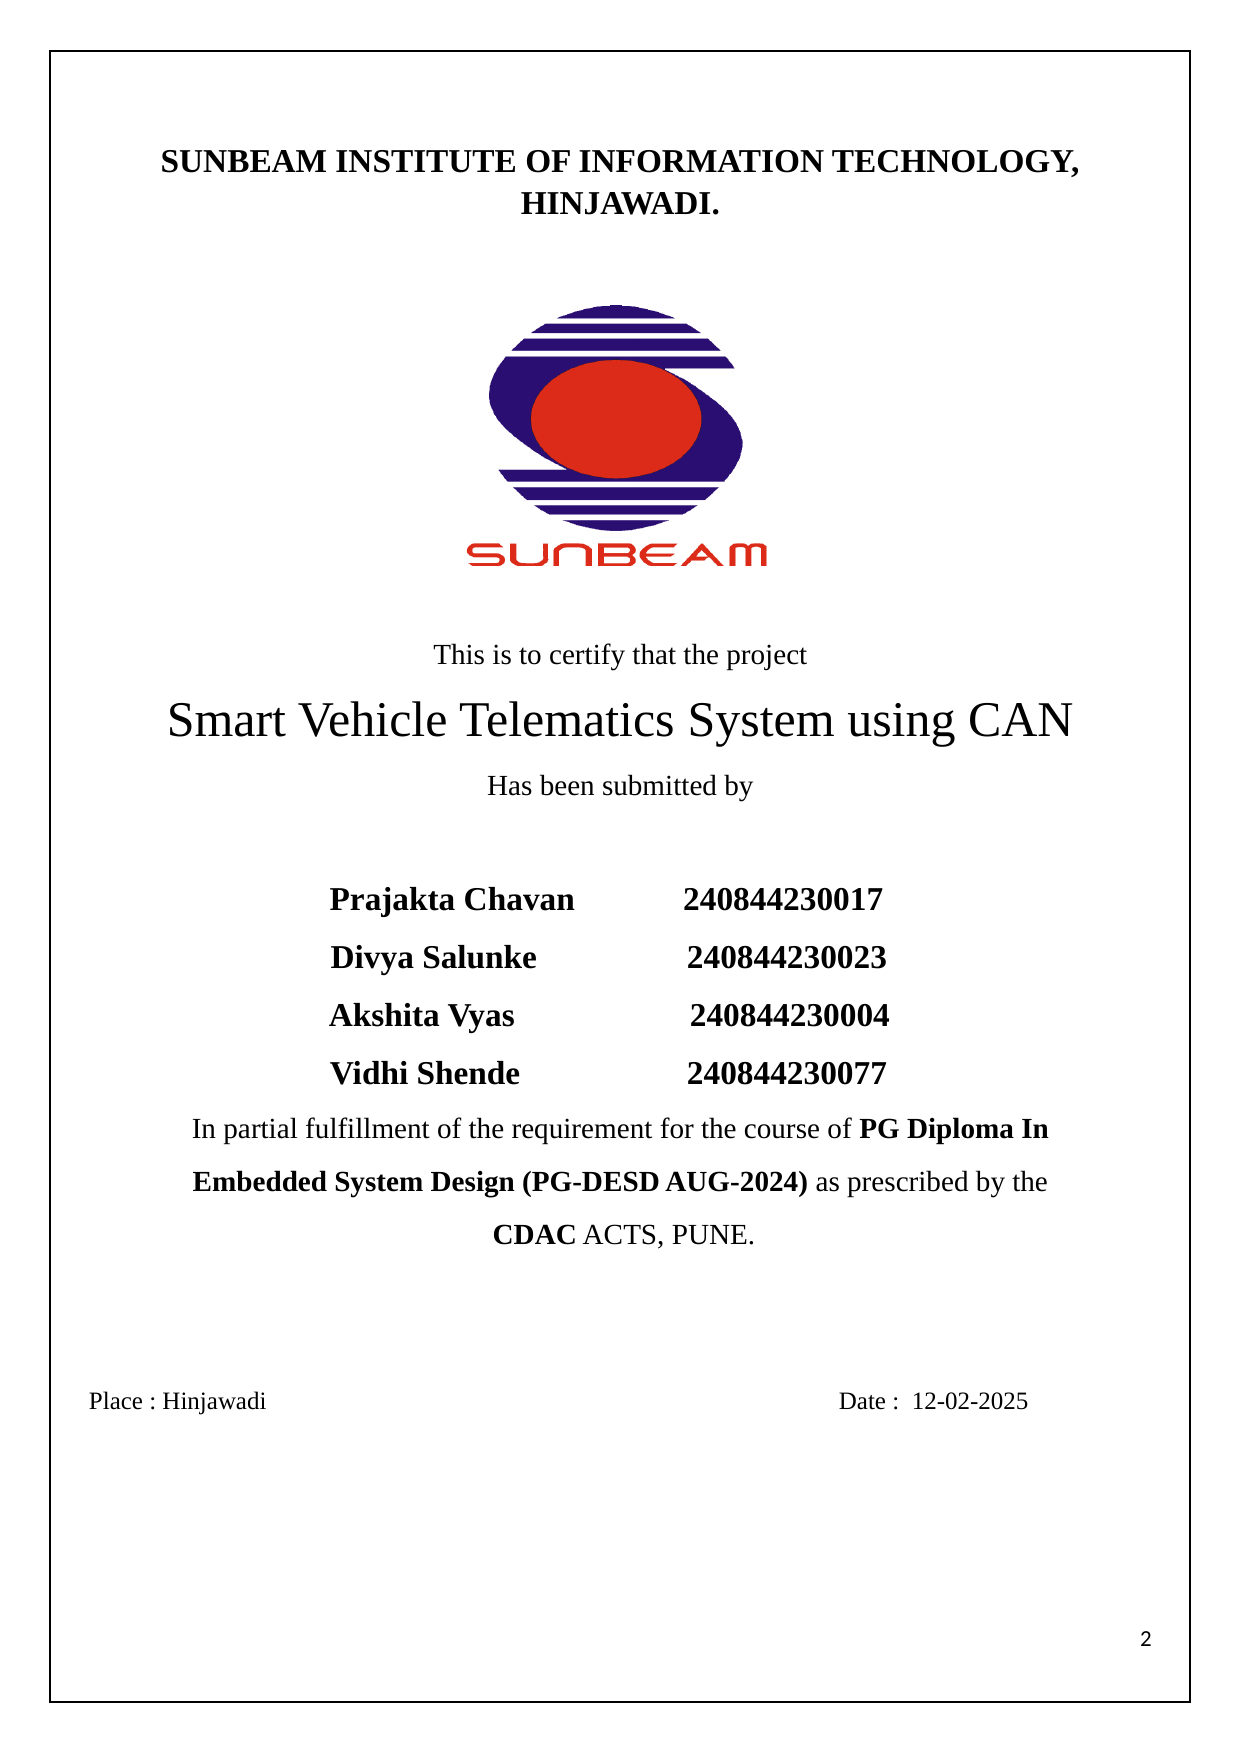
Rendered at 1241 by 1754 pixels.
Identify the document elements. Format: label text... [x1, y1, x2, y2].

text Akshita Vyas 240844230004 [89, 995, 1152, 1034]
text Embedded System Design (PG-DESD AUG-2024) as prescribed by the [89, 1164, 1152, 1198]
text Prajakta Chavan 240844230017 [89, 879, 1152, 918]
text In partial fulfillment of the requirement for the course of PG Diploma In [89, 1111, 1152, 1145]
text Has been submitted by [89, 768, 1152, 802]
text Divya Salunke 240844230023 [89, 937, 1152, 976]
text Place : Hinjawadi Date : 12-02-2025 [89, 1386, 1152, 1414]
text This is to certify that the project [89, 637, 1152, 670]
text CDAC ACTS, PUNE. [89, 1217, 1152, 1251]
text Smart Vehicle Telematics System using CAN [89, 690, 1152, 747]
text Vidhi Shende 240844230077 [89, 1053, 1152, 1092]
text SUNBEAM INSTITUTE OF INFORMATION TECHNOLOGY, HINJAWADI. [89, 142, 1152, 221]
